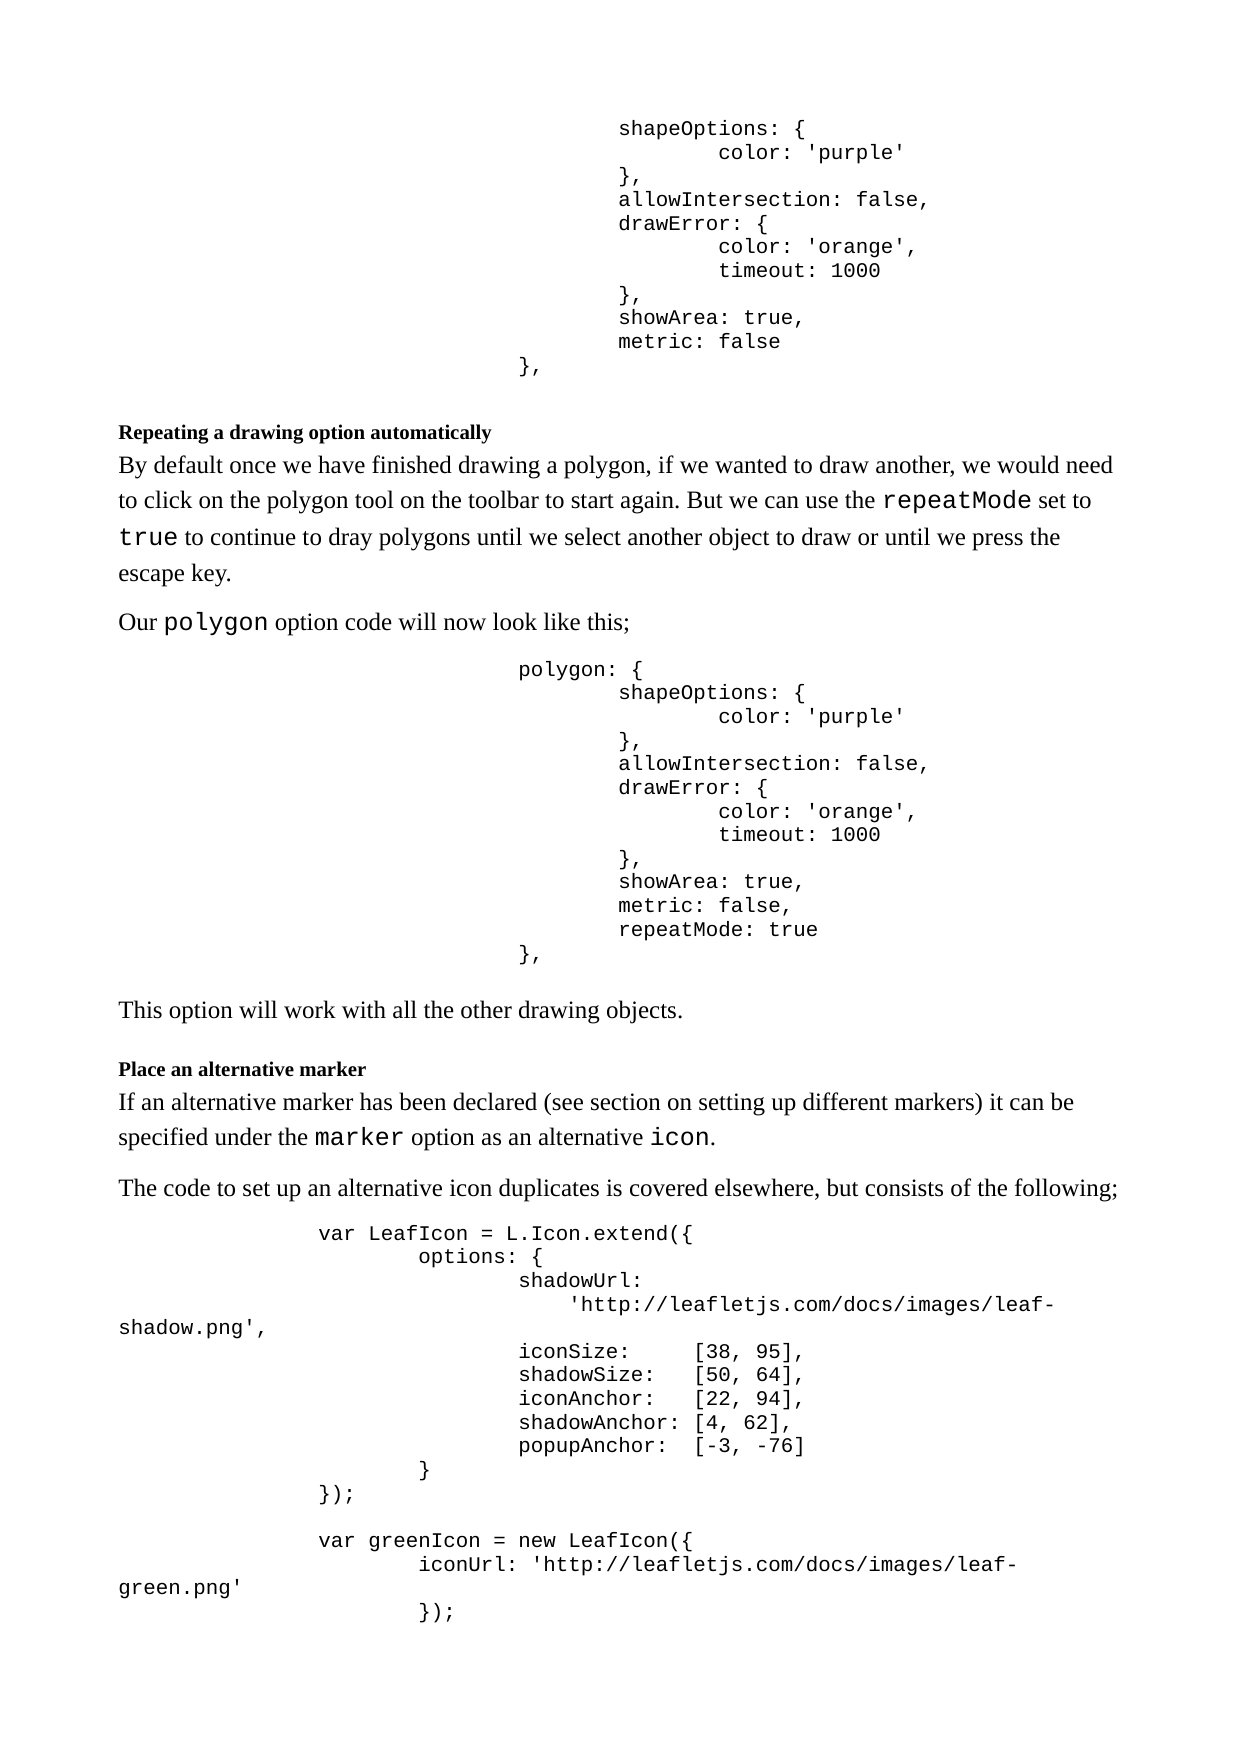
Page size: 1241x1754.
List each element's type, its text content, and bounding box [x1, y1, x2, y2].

text }, [118, 165, 1122, 189]
text color: 'orange', [118, 801, 1122, 824]
text timeout: 1000 [118, 824, 1122, 848]
text shadowAnchor: [4, 62], [118, 1412, 1122, 1435]
text This option will work with all the other drawing objects. [118, 996, 1122, 1024]
subtitle Place an alternative marker [118, 1057, 1122, 1081]
text color: 'purple' [118, 142, 1122, 165]
text }, [118, 354, 1122, 378]
text } [118, 1459, 1122, 1483]
text }, [118, 848, 1122, 872]
text By default once we have finished drawing a polygon, if we wanted to draw another, we would need to click on the polygon tool on the toolbar to start again. But we can use the repeatMode set to true to continue to dray polygons until we select another object to draw or until we press the escape key. [118, 451, 1122, 587]
text shapeOptions: { [118, 118, 1122, 142]
text iconAnchor: [22, 94], [118, 1388, 1122, 1412]
text showArea: true, [118, 872, 1122, 895]
text shadowUrl: [118, 1270, 1122, 1293]
text drawError: { [118, 213, 1122, 236]
text If an alternative marker has been declared (see section on setting up different markers) it can be specified under the marker option as an alternative icon. [118, 1087, 1122, 1153]
text metric: false, [118, 895, 1122, 919]
text }); [118, 1483, 1122, 1506]
text }, [118, 730, 1122, 753]
text }, [118, 284, 1122, 307]
text The code to set up an alternative icon duplicates is covered elsewhere, but consists of the following; [118, 1173, 1122, 1202]
text allowIntersection: false, [118, 189, 1122, 213]
text color: 'orange', [118, 236, 1122, 260]
text metric: false [118, 331, 1122, 354]
text }, [118, 942, 1122, 966]
text timeout: 1000 [118, 260, 1122, 284]
text 'http://leafletjs.com/docs/images/leaf-shadow.png', [118, 1293, 1122, 1341]
text popupAnchor: [-3, -76] [118, 1435, 1122, 1459]
text drawError: { [118, 777, 1122, 801]
text var greenIcon = new LeafIcon({ [118, 1530, 1122, 1554]
text Our polygon option code will now look like this; [118, 607, 1122, 638]
text allowIntersection: false, [118, 753, 1122, 777]
text options: { [118, 1246, 1122, 1270]
text repeatMode: true [118, 919, 1122, 942]
text iconSize: [38, 95], [118, 1341, 1122, 1364]
text var LeafIcon = L.Icon.extend({ [118, 1223, 1122, 1246]
text polygon: { [118, 659, 1122, 682]
text shadowSize: [50, 64], [118, 1364, 1122, 1388]
text color: 'purple' [118, 706, 1122, 730]
text iconUrl: 'http://leafletjs.com/docs/images/leaf-green.png' [118, 1554, 1122, 1601]
text shapeOptions: { [118, 682, 1122, 706]
text }); [118, 1601, 1122, 1624]
text showArea: true, [118, 307, 1122, 331]
subtitle Repeating a drawing option automatically [118, 420, 1122, 444]
